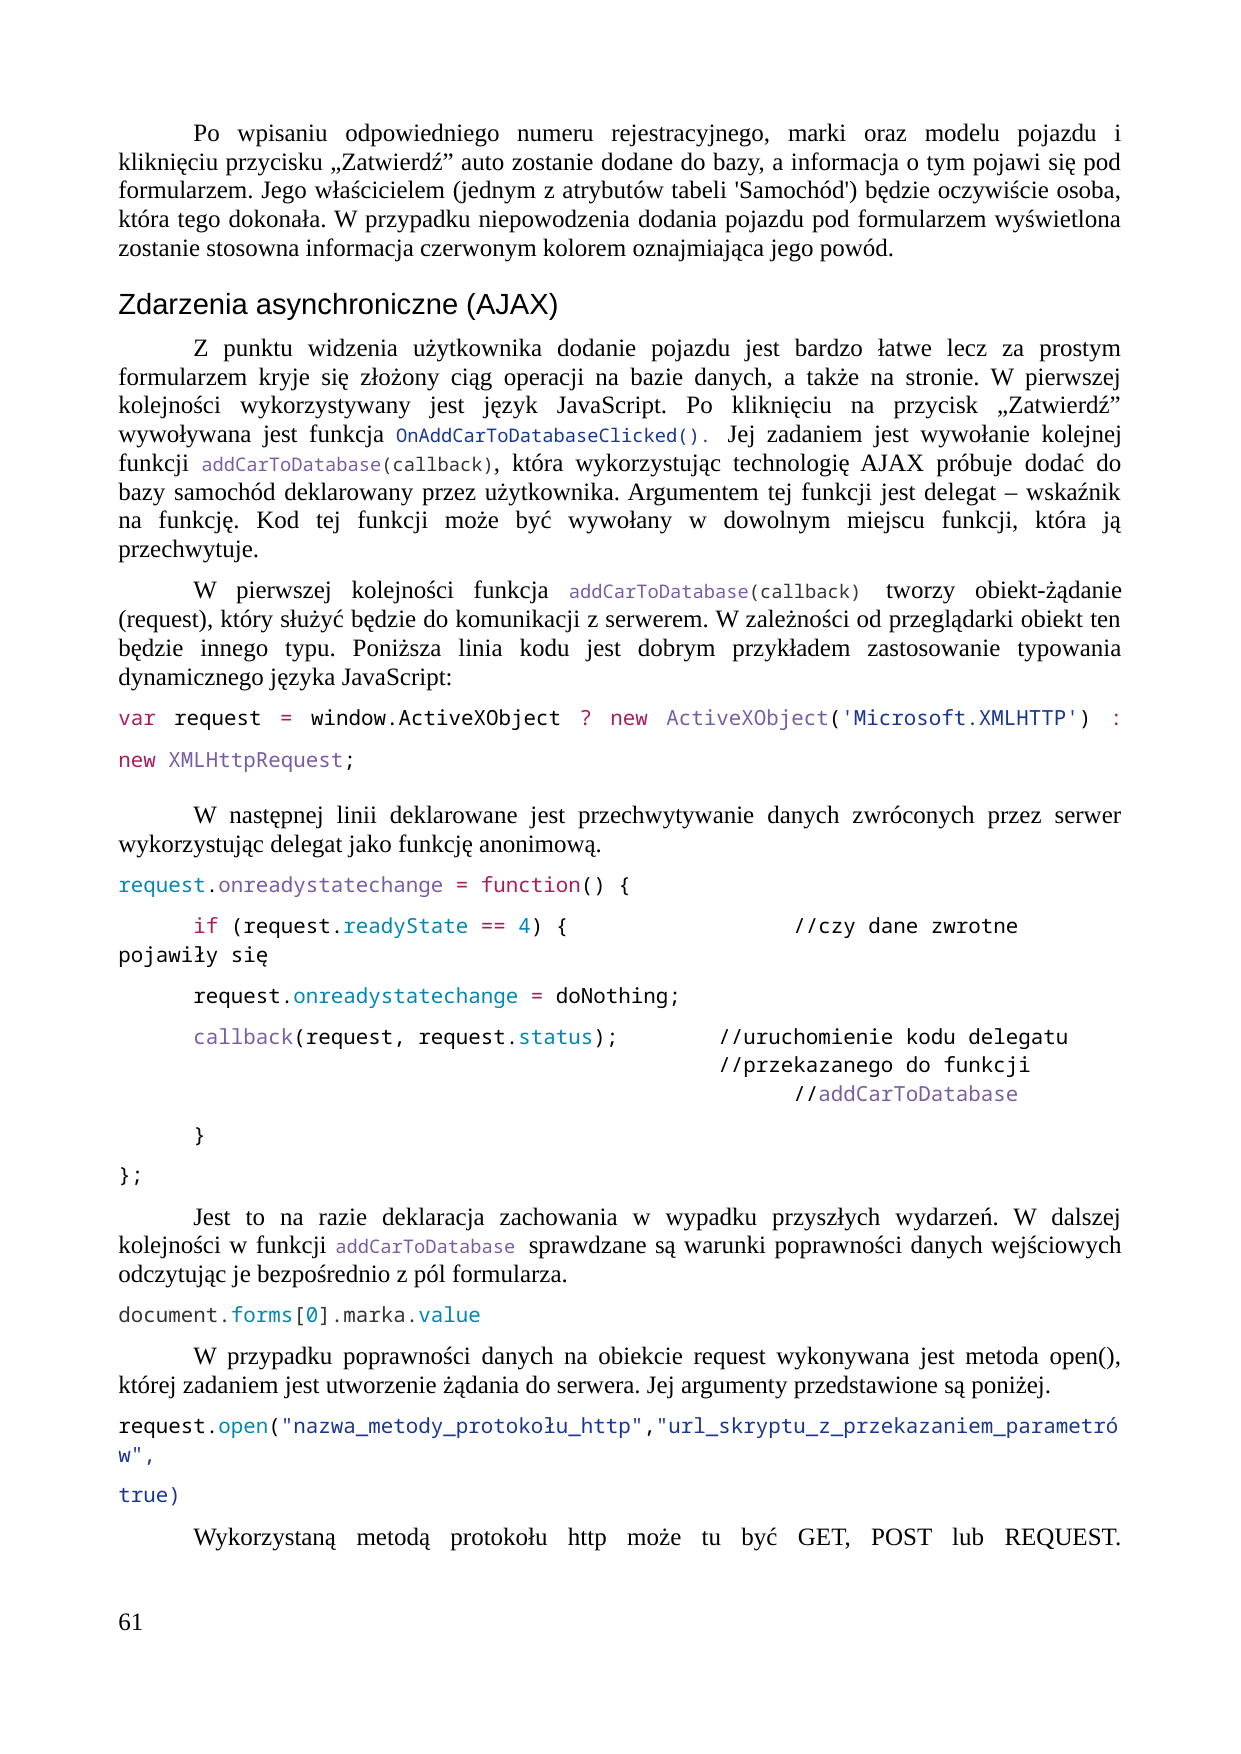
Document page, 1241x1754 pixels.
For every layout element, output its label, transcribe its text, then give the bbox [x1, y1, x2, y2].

text W następnej linii deklarowane jest przechwytywanie danych zwróconych przez serwer wykorzystując delegat jako funkcję anonimową. [118, 801, 1122, 858]
text request.open("nazwa_metody_protokołu_http","url_skryptu_z_przekazaniem_parametrów", [118, 1411, 1122, 1468]
text document.forms[0].marka.value [118, 1300, 1122, 1329]
text if (request.readyState == 4) { //czy dane zwrotne pojawiły się [118, 912, 1122, 968]
text callback(request, request.status); //uruchomienie kodu delegatu //przekazanego do funkcji //addCarToDatabase [118, 1022, 1122, 1107]
text request.onreadystatechange = function() { [118, 871, 1122, 899]
text true) [118, 1481, 1122, 1509]
text Z punktu widzenia użytkownika dodanie pojazdu jest bardzo łatwe lecz za prostym formularzem kryje się złożony ciąg operacji na bazie danych, a także na stronie. W pierwszej kolejności wykorzystywany jest język JavaScript. Po kliknięciu na przycisk „Zatwierdź” wywoływana jest funkcja OnAddCarToDatabaseClicked(). Jej zadaniem jest wywołanie kolejnej funkcji addCarToDatabase(callback), która wykorzystując technologię AJAX próbuje dodać do bazy samochód deklarowany przez użytkownika. Argumentem tej funkcji jest delegat – wskaźnik na funkcję. Kod tej funkcji może być wywołany w dowolnym miejscu funkcji, która ją przechwytuje. [118, 333, 1122, 563]
text W pierwszej kolejności funkcja addCarToDatabase(callback) tworzy obiekt-żądanie (request), który służyć będzie do komunikacji z serwerem. W zależności od przeglądarki obiekt ten będzie innego typu. Poniższa linia kodu jest dobrym przykładem zastosowanie typowania dynamicznego języka JavaScript: [118, 575, 1122, 690]
text var request = window.ActiveXObject ? new ActiveXObject('Microsoft.XMLHTTP') : new XMLHttpRequest; [118, 703, 1122, 774]
subtitle Zdarzenia asynchroniczne (AJAX) [118, 287, 1122, 320]
text Wykorzystaną metodą protokołu http może tu być GET, POST lub REQUEST. [118, 1522, 1122, 1550]
text }; [118, 1161, 1122, 1189]
text request.onreadystatechange = doNothing; [118, 981, 1122, 1009]
text W przypadku poprawności danych na obiekcie request wykonywana jest metoda open(), której zadaniem jest utworzenie żądania do serwera. Jej argumenty przedstawione są poniżej. [118, 1341, 1122, 1399]
text Jest to na razie deklaracja zachowania w wypadku przyszłych wydarzeń. W dalszej kolejności w funkcji addCarToDatabase sprawdzane są warunki poprawności danych wejściowych odczytując je bezpośrednio z pól formularza. [118, 1202, 1122, 1288]
text Po wpisaniu odpowiedniego numeru rejestracyjnego, marki oraz modelu pojazdu i kliknięciu przycisku „Zatwierdź” auto zostanie dodane do bazy, a informacja o tym pojawi się pod formularzem. Jego właścicielem (jednym z atrybutów tabeli 'Samochód') będzie oczywiście osoba, która tego dokonała. W przypadku niepowodzenia dodania pojazdu pod formularzem wyświetlona zostanie stosowna informacja czerwonym kolorem oznajmiająca jego powód. [118, 118, 1122, 262]
text } [118, 1120, 1122, 1148]
